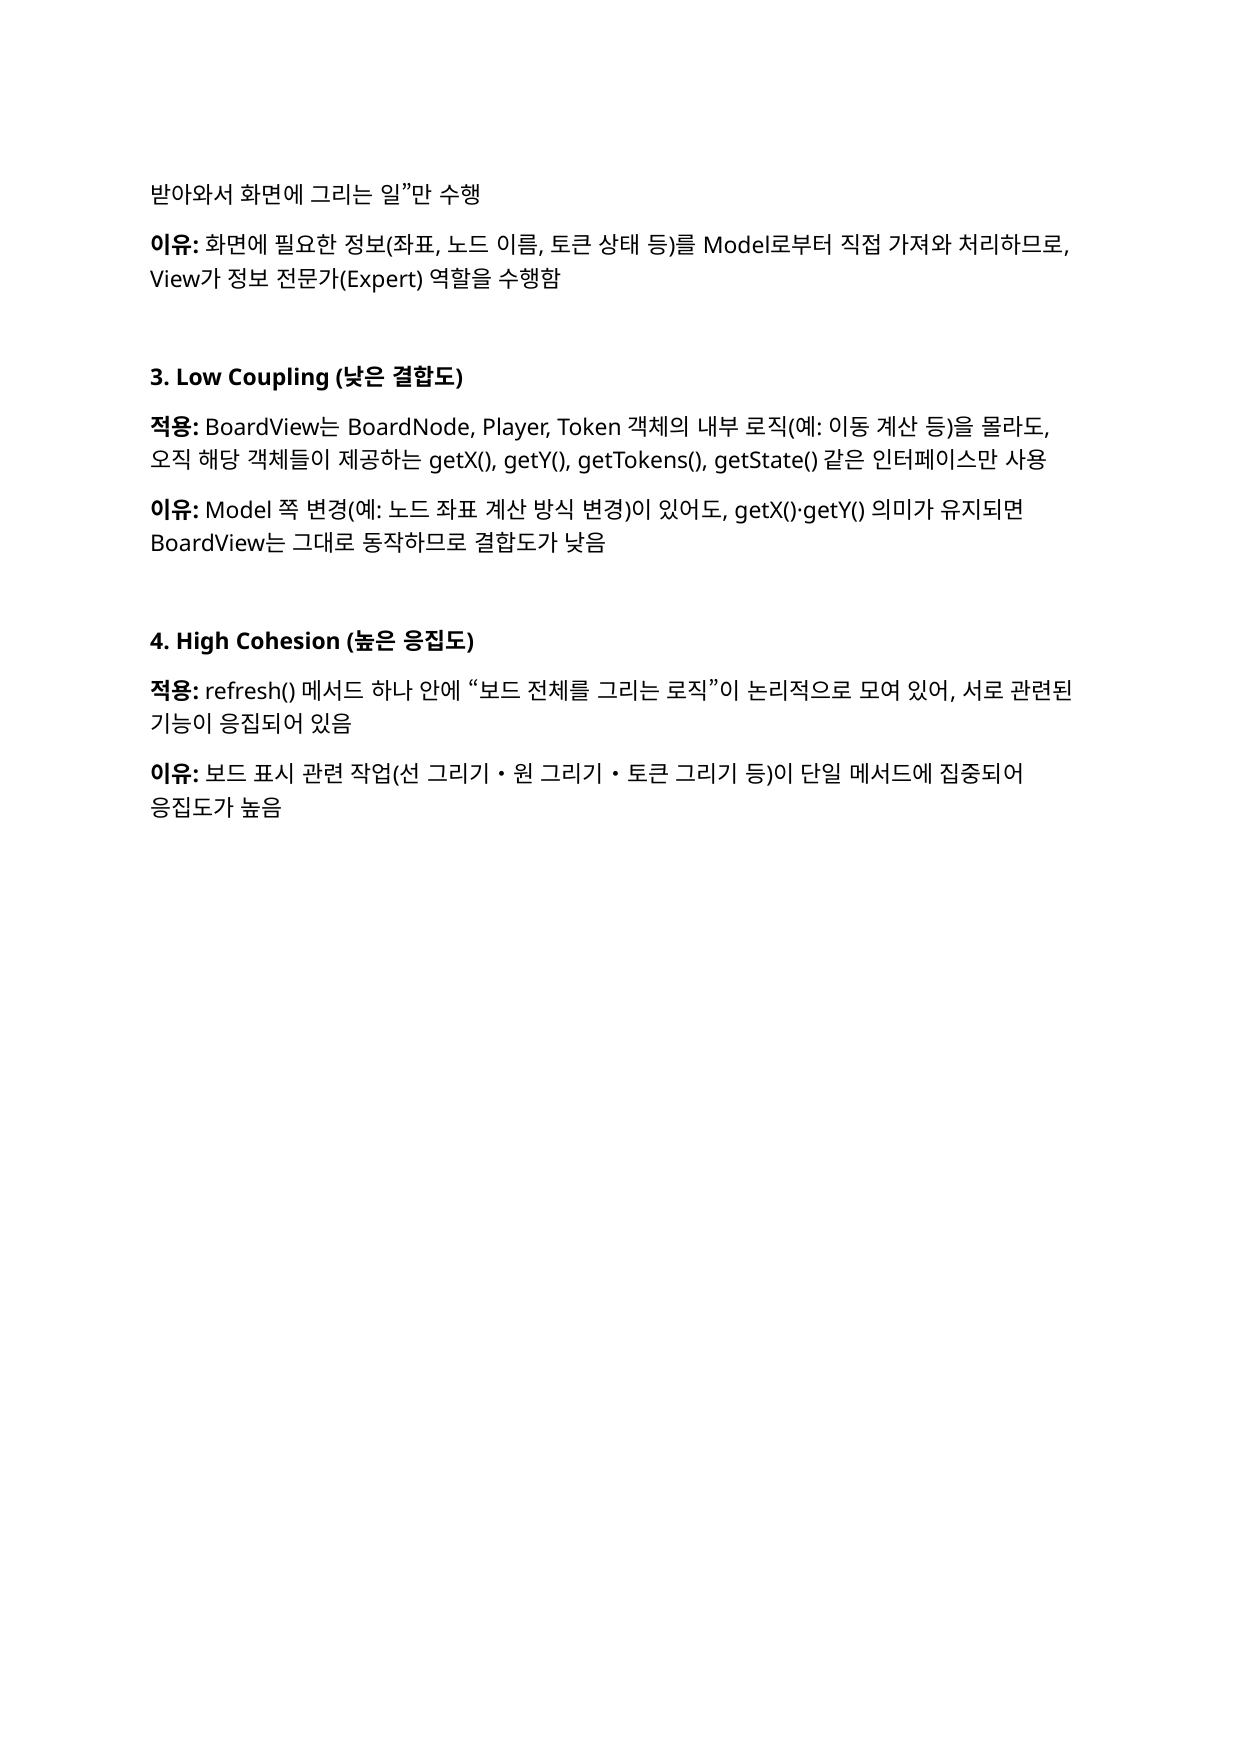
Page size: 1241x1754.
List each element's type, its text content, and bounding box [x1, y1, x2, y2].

text 이유: 보드 표시 관련 작업(선 그리기‧원 그리기‧토큰 그리기 등)이 단일 메서드에 집중되어 응집도가 높음 [150, 756, 1090, 823]
text 3. Low Coupling (낮은 결합도) [150, 358, 1090, 392]
text 4. High Cohesion (높은 응집도) [150, 623, 1090, 656]
text 이유: Model 쪽 변경(예: 노드 좌표 계산 방식 변경)이 있어도, getX()·getY() 의미가 유지되면 BoardView는 그대로 동작하므로 결합도가 낮음 [150, 492, 1090, 558]
text 적용: refresh() 메서드 하나 안에 “보드 전체를 그리는 로직”이 논리적으로 모여 있어, 서로 관련된 기능이 응집되어 있음 [150, 673, 1090, 739]
text 받아와서 화면에 그리는 일”만 수행 [150, 177, 1090, 210]
text 이유: 화면에 필요한 정보(좌표, 노드 이름, 토큰 상태 등)를 Model로부터 직접 가져와 처리하므로, View가 정보 전문가(Expert) 역할을 수행함 [150, 227, 1090, 294]
text 적용: BoardView는 BoardNode, Player, Token 객체의 내부 로직(예: 이동 계산 등)을 몰라도, 오직 해당 객체들이 제공하는 getX(), getY(), getTokens(), getState() 같은 인터페이스만 사용 [150, 408, 1090, 475]
